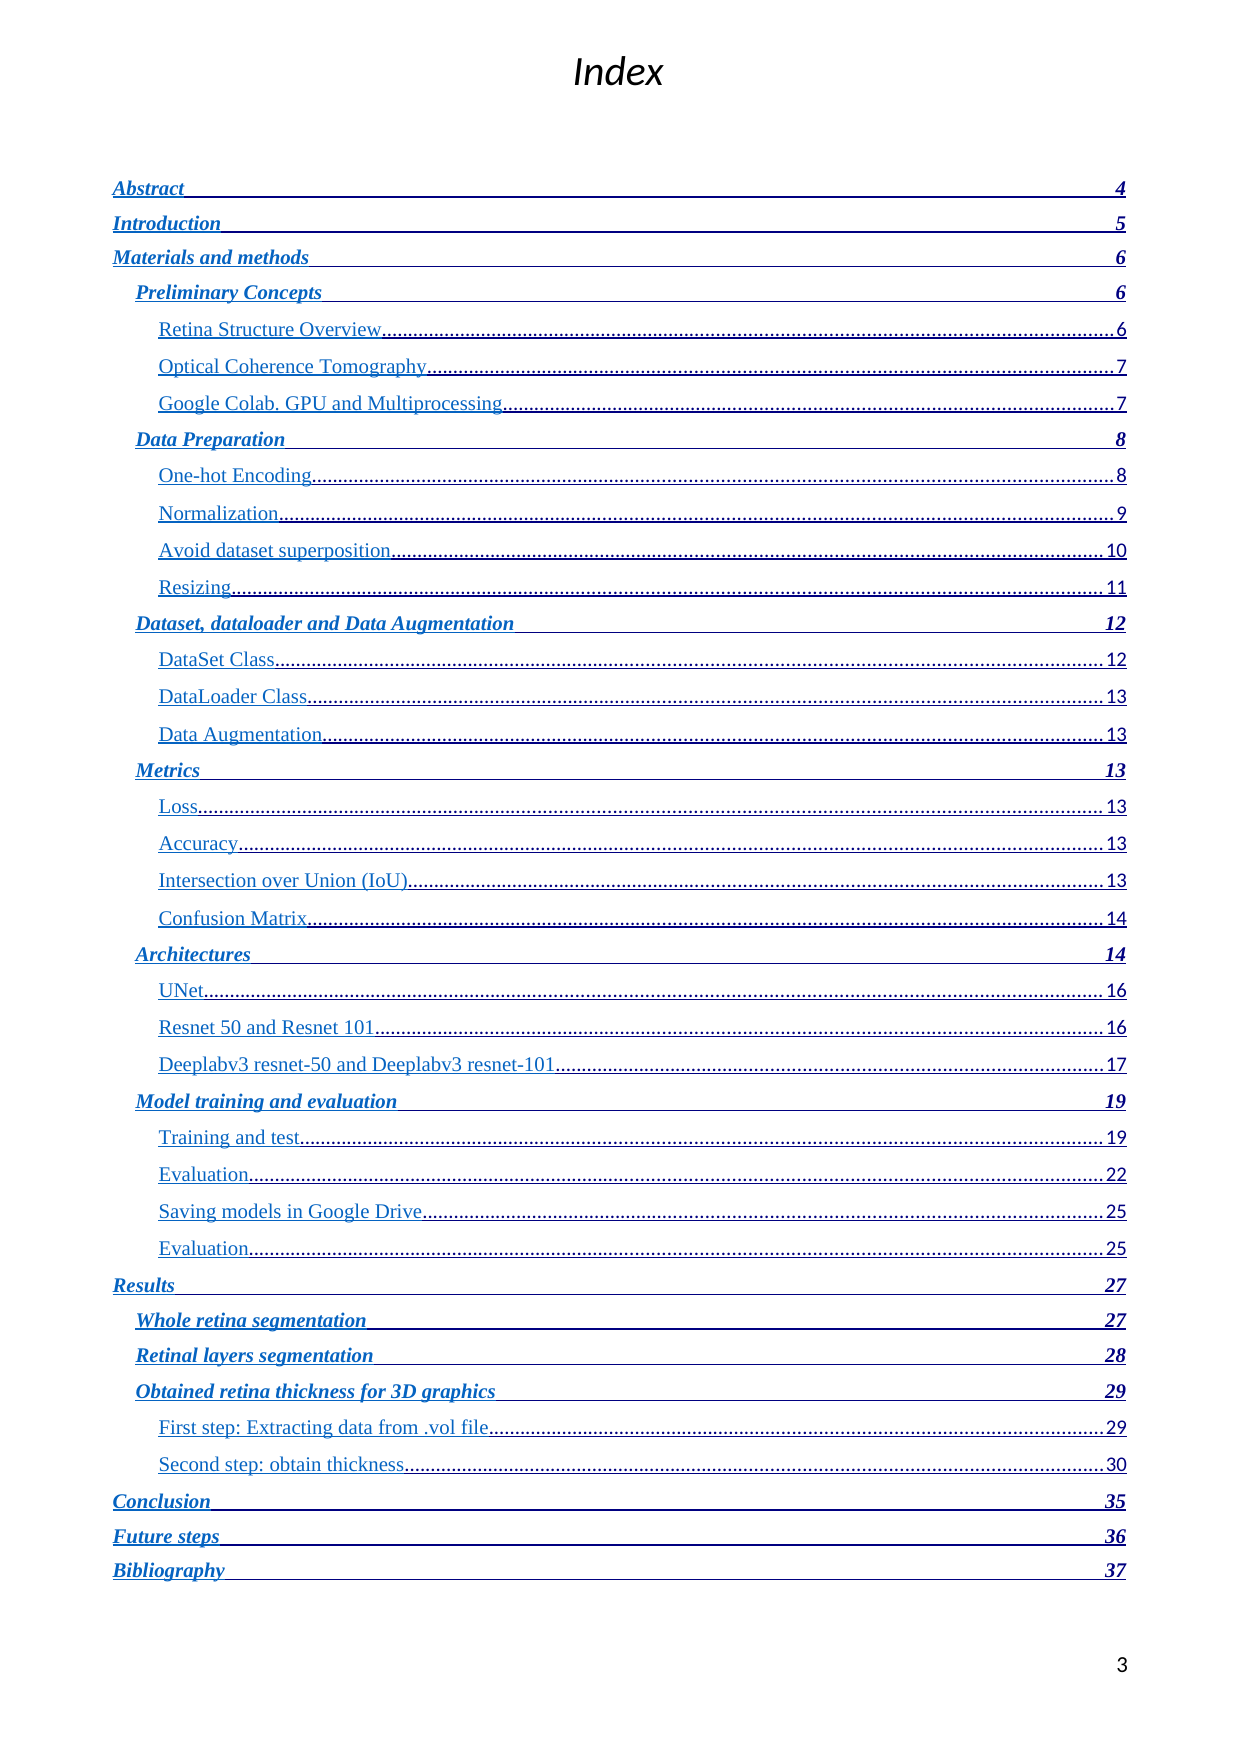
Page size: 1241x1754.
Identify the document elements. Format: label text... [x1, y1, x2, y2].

text Evaluation 22 [158, 1161, 1128, 1187]
text Materials and methods 6 [112, 245, 1128, 269]
text Confusion Matrix 14 [158, 905, 1128, 930]
text Whole retina segmentation 27 [135, 1308, 1128, 1332]
text Deeplabv3 resnet-50 and Deeplabv3 resnet-101 17 [158, 1052, 1128, 1077]
text Model training and evaluation 19 [135, 1089, 1128, 1113]
text Metrics 13 [135, 758, 1128, 782]
text One-hot Encoding 8 [158, 463, 1128, 488]
text DataSet Class 12 [158, 647, 1128, 672]
text Optical Coherence Tomography 7 [158, 353, 1128, 378]
text Intersection over Union (IoU) 13 [158, 868, 1128, 893]
text Evaluation 25 [158, 1236, 1128, 1261]
text Resizing 11 [158, 574, 1128, 599]
text Retina Structure Overview 6 [158, 316, 1128, 341]
text Index [112, 45, 1128, 96]
text Second step: obtain thickness 30 [158, 1452, 1128, 1477]
text Obtained retina thickness for 3D graphics 29 [135, 1379, 1128, 1403]
text Saving models in Google Drive 25 [158, 1198, 1128, 1224]
text Preliminary Concepts 6 [135, 280, 1128, 304]
text Training and test 19 [158, 1124, 1128, 1150]
text Dataset, dataloader and Data Augmentation 12 [135, 611, 1128, 635]
text Future steps 36 [112, 1523, 1128, 1548]
text Resnet 50 and Resnet 101 16 [158, 1014, 1128, 1040]
text Avoid dataset superposition 10 [158, 537, 1128, 562]
text UNet 16 [158, 977, 1128, 1003]
text Bibliography 37 [112, 1558, 1128, 1582]
text Results 27 [112, 1273, 1128, 1297]
text Data Preparation 8 [135, 427, 1128, 451]
text Accuracy 13 [158, 831, 1128, 856]
text Google Colab. GPU and Multiprocessing 7 [158, 390, 1128, 415]
text Conclusion 35 [112, 1489, 1128, 1513]
text First step: Extracting data from .vol file 29 [158, 1414, 1128, 1440]
text DataLoader Class 13 [158, 684, 1128, 709]
text Loss 13 [158, 793, 1128, 819]
text Abstract 4 [112, 176, 1128, 199]
text Retinal layers segmentation 28 [135, 1343, 1128, 1367]
text Normalization 9 [158, 500, 1128, 525]
text Data Augmentation 13 [158, 721, 1128, 746]
text Introduction 5 [112, 210, 1128, 234]
text Architectures 14 [135, 942, 1128, 966]
